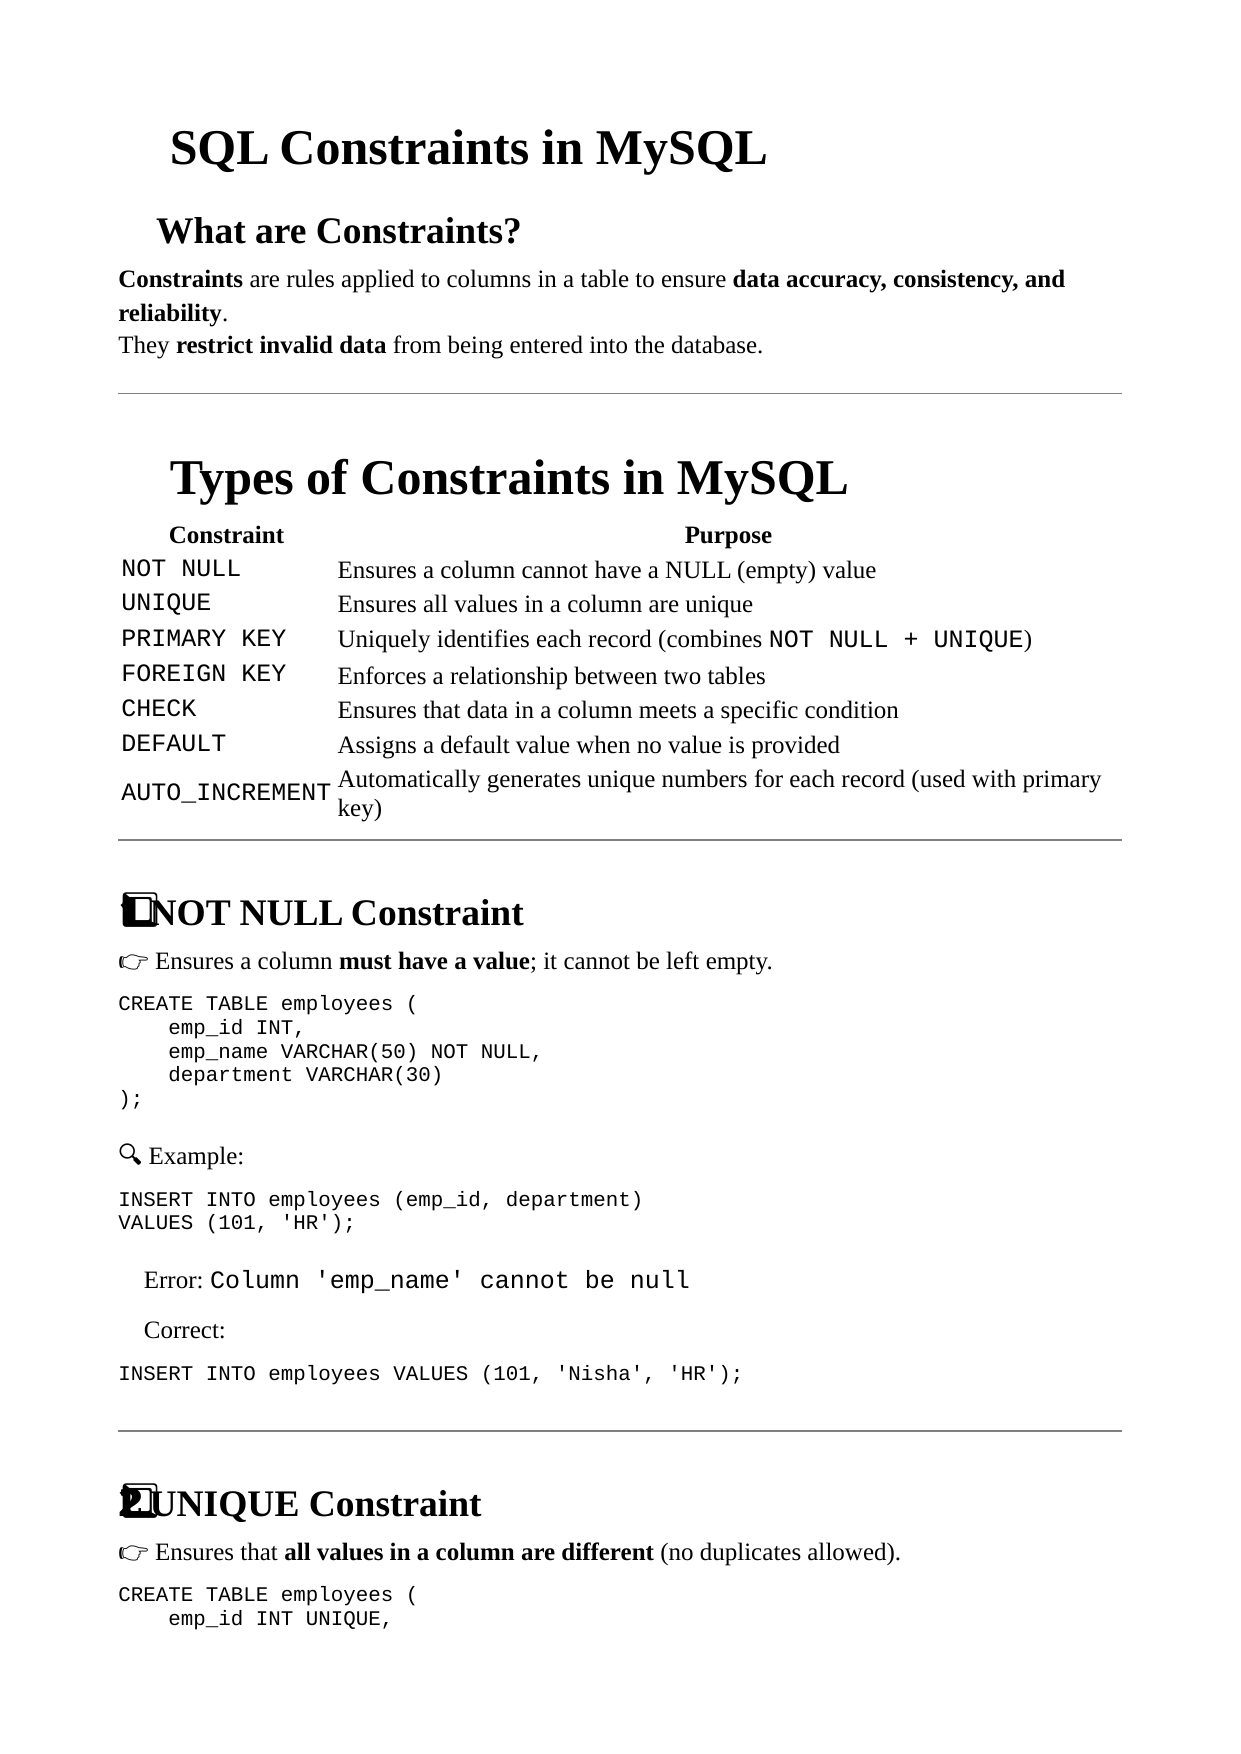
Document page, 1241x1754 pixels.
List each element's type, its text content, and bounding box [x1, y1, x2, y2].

table_cell AUTO_INCREMENT [118, 762, 334, 825]
table_cell NOT NULL [118, 552, 334, 587]
text ✅ Correct: [118, 1315, 1122, 1344]
subtitle 🔹 Types of Constraints in MySQL [118, 447, 1122, 505]
text Constraints are rules applied to columns in a table to ensure data accuracy, consistency, and reliability. They restrict invalid data from being entered into the database. [118, 264, 1122, 359]
table_cell UNIQUE [118, 587, 334, 621]
table_cell Enforces a relationship between two tables [335, 658, 1122, 692]
subtitle 🧩 What are Constraints? [118, 209, 1122, 252]
text emp_name VARCHAR(50) NOT NULL, [118, 1041, 1122, 1064]
table_cell Ensures a column cannot have a NULL (empty) value [335, 552, 1122, 587]
table_cell DEFAULT [118, 727, 334, 762]
text CREATE TABLE employees ( [118, 993, 1122, 1017]
table_header Constraint [118, 518, 334, 552]
text department VARCHAR(30) [118, 1064, 1122, 1088]
table_cell Ensures all values in a column are unique [335, 587, 1122, 621]
text CREATE TABLE employees ( [118, 1584, 1122, 1608]
table_cell Automatically generates unique numbers for each record (used with primary key) [335, 762, 1122, 825]
table_header Purpose [335, 518, 1122, 552]
table_cell Uniquely identifies each record (combines NOT NULL + UNIQUE) [335, 621, 1122, 658]
table_cell CHECK [118, 693, 334, 727]
text 👉 Ensures that all values in a column are different (no duplicates allowed). [118, 1537, 1122, 1566]
text emp_id INT, [118, 1017, 1122, 1041]
subtitle 💎 SQL Constraints in MySQL [118, 118, 1122, 176]
subtitle 1️⃣ NOT NULL Constraint [118, 890, 1122, 933]
text ); [118, 1088, 1122, 1112]
text VALUES (101, 'HR'); [118, 1212, 1122, 1236]
text INSERT INTO employees VALUES (101, 'Nisha', 'HR'); [118, 1363, 1122, 1387]
text INSERT INTO employees (emp_id, department) [118, 1189, 1122, 1212]
table_cell Ensures that data in a column meets a specific condition [335, 693, 1122, 727]
table_cell PRIMARY KEY [118, 621, 334, 658]
text emp_id INT UNIQUE, [118, 1608, 1122, 1632]
text ❌ Error: Column 'emp_name' cannot be null [118, 1265, 1122, 1296]
text 🔍 Example: [118, 1141, 1122, 1170]
text 👉 Ensures a column must have a value; it cannot be left empty. [118, 946, 1122, 974]
table_cell FOREIGN KEY [118, 658, 334, 692]
subtitle 2️⃣ UNIQUE Constraint [118, 1481, 1122, 1524]
table_cell Assigns a default value when no value is provided [335, 727, 1122, 762]
